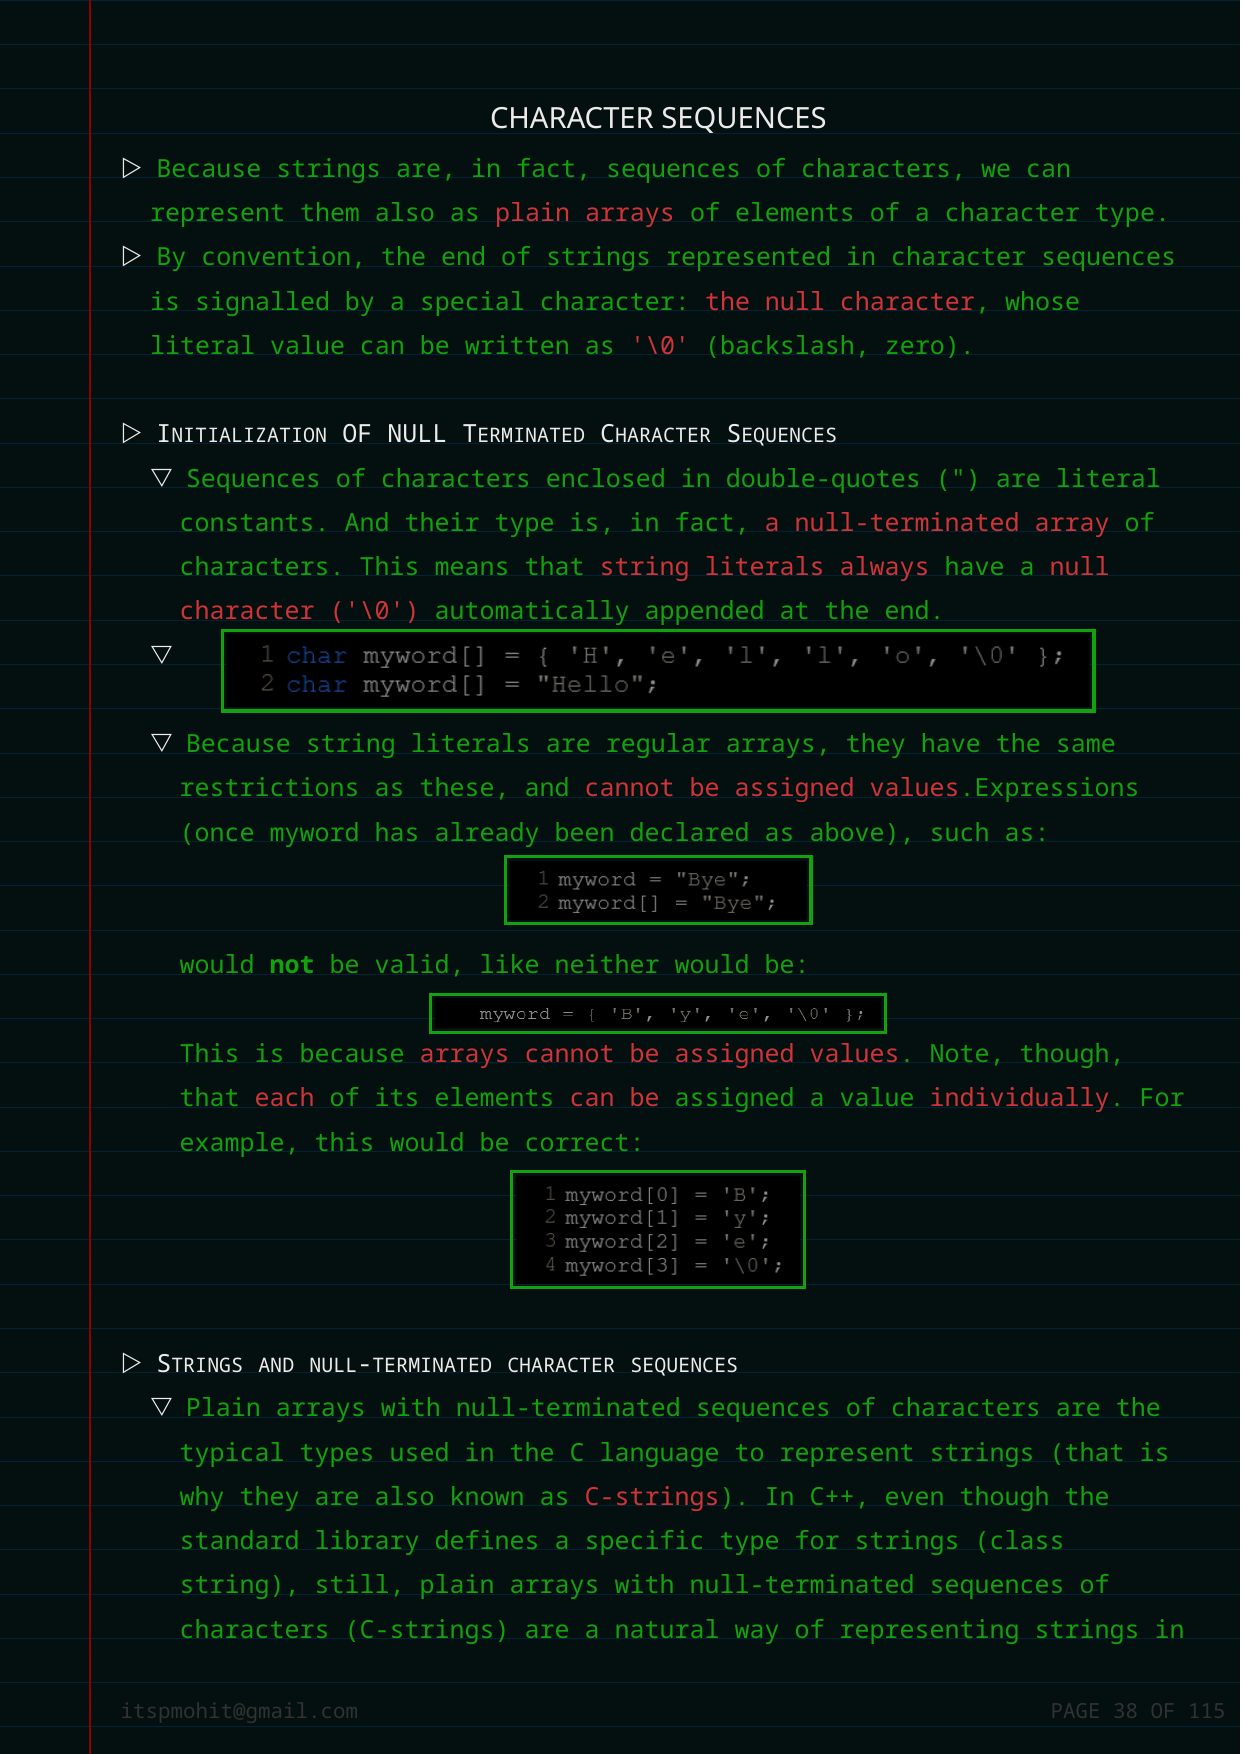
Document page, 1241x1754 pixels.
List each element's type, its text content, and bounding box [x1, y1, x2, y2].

subtitle character sequences [120, 97, 1196, 142]
list Because string literals are regular arrays, they have the same restrictions as these, and cannot be assigned values.Expressions (once myword has already been declared as above), such as: would not be valid, like neither would be: This is because arrays cannot be assigned values. Note, though, that each of its elements can be assigned a value individually. For example, this would be correct: [150, 717, 1196, 1337]
picture [516, 1176, 800, 1284]
list Because strings are, in fact, sequences of characters, we can represent them also as plain arrays of elements of a character type. [120, 142, 1196, 230]
list By convention, the end of strings represented in character sequences is signalled by a special character: the null character, whose literal value can be written as '\0' (backslash, zero). [120, 230, 1196, 407]
picture [509, 861, 807, 920]
list Sequences of characters enclosed in double-quotes (") are literal constants. And their type is, in fact, a null-terminated array of characters. This means that string literals always have a null character ('\0') automatically appended at the end. [150, 452, 1196, 629]
picture [226, 634, 1090, 707]
picture [435, 998, 882, 1028]
list Plain arrays with null-terminated sequences of characters are the typical types used in the C language to represent strings (that is why they are also known as C-strings). In C++, even though the standard library defines a specific type for strings (class string), still, plain arrays with null-terminated sequences of characters (C-strings) are a natural way of representing strings in [150, 1381, 1196, 1647]
subtitle Strings and null-terminated character sequences [120, 1337, 1196, 1381]
subtitle Initialization OF NULL Terminated Character Sequences [120, 407, 1196, 452]
